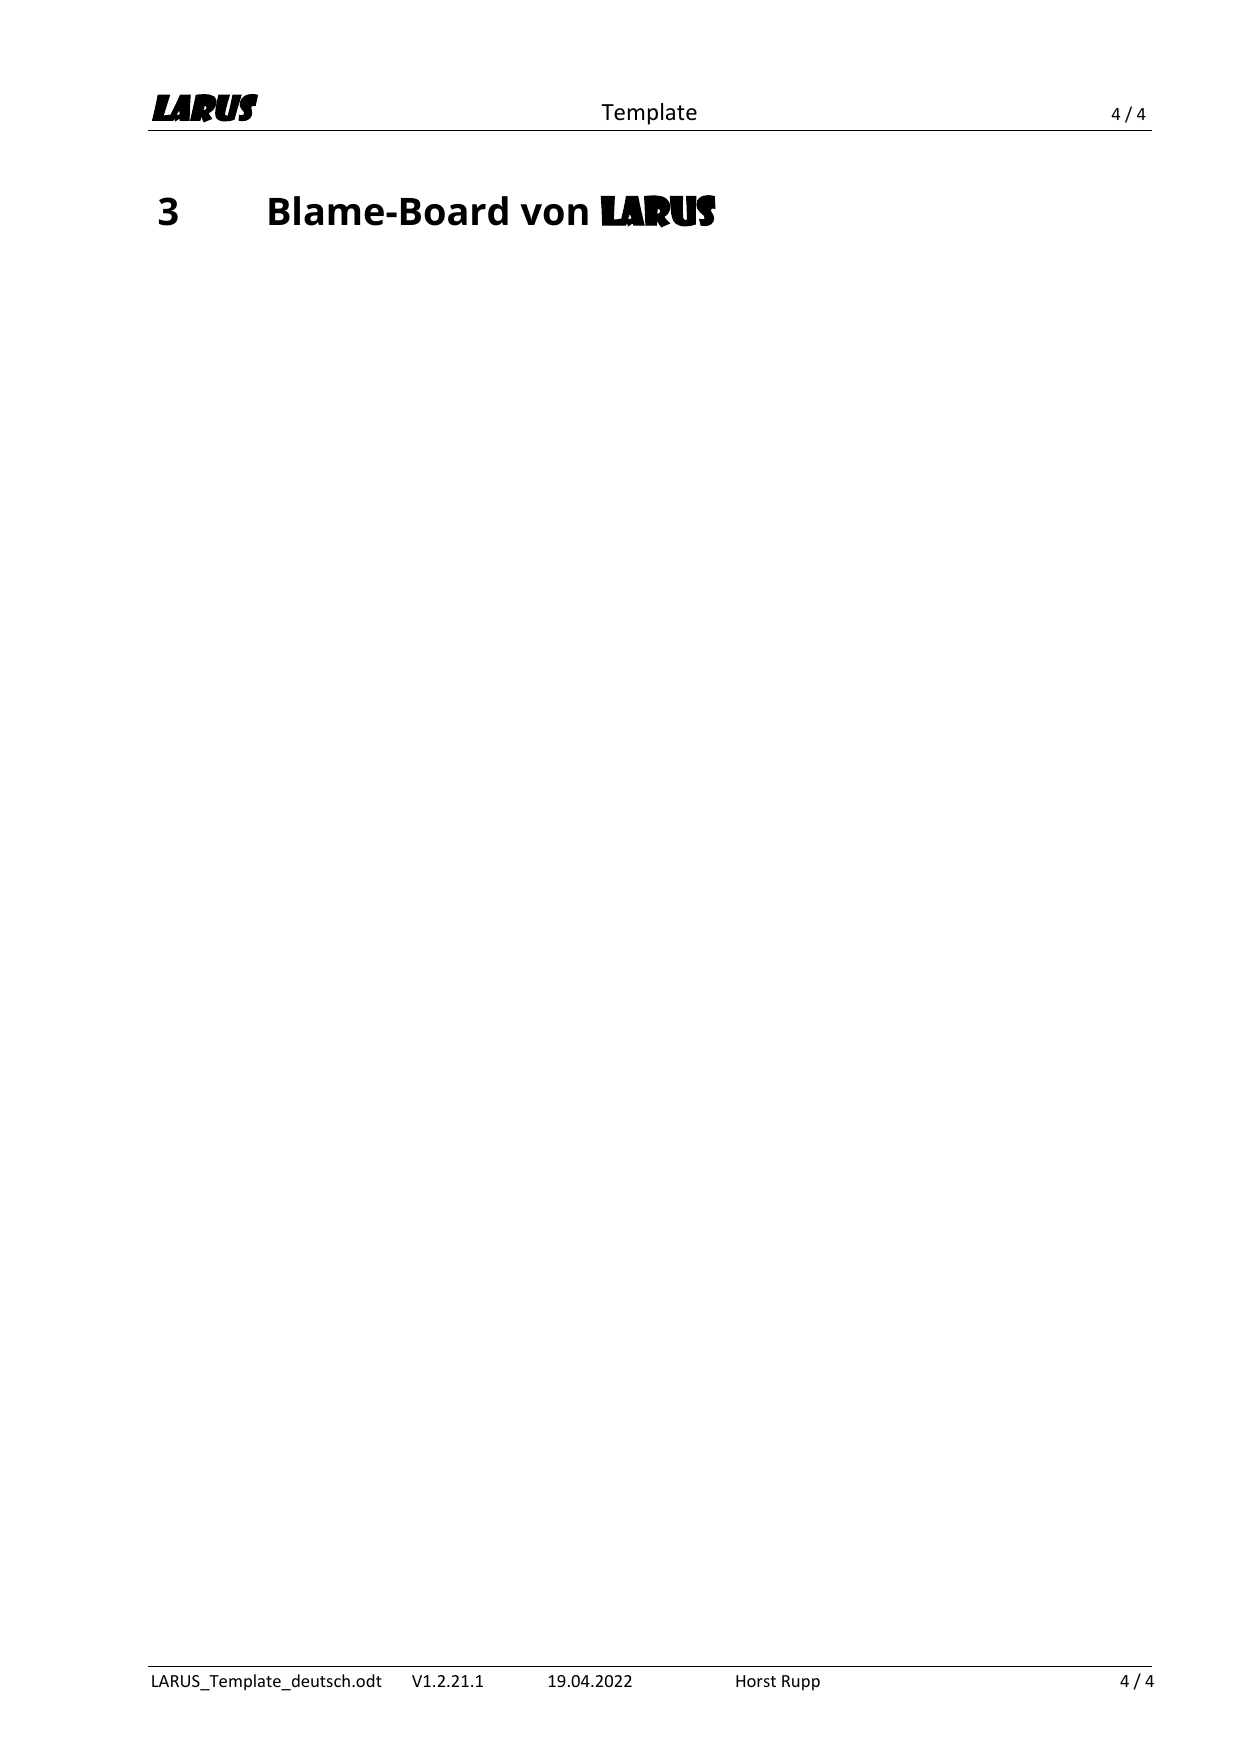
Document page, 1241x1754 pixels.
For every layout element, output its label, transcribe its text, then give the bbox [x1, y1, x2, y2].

subtitle Blame-Board von Larus [148, 184, 1128, 236]
